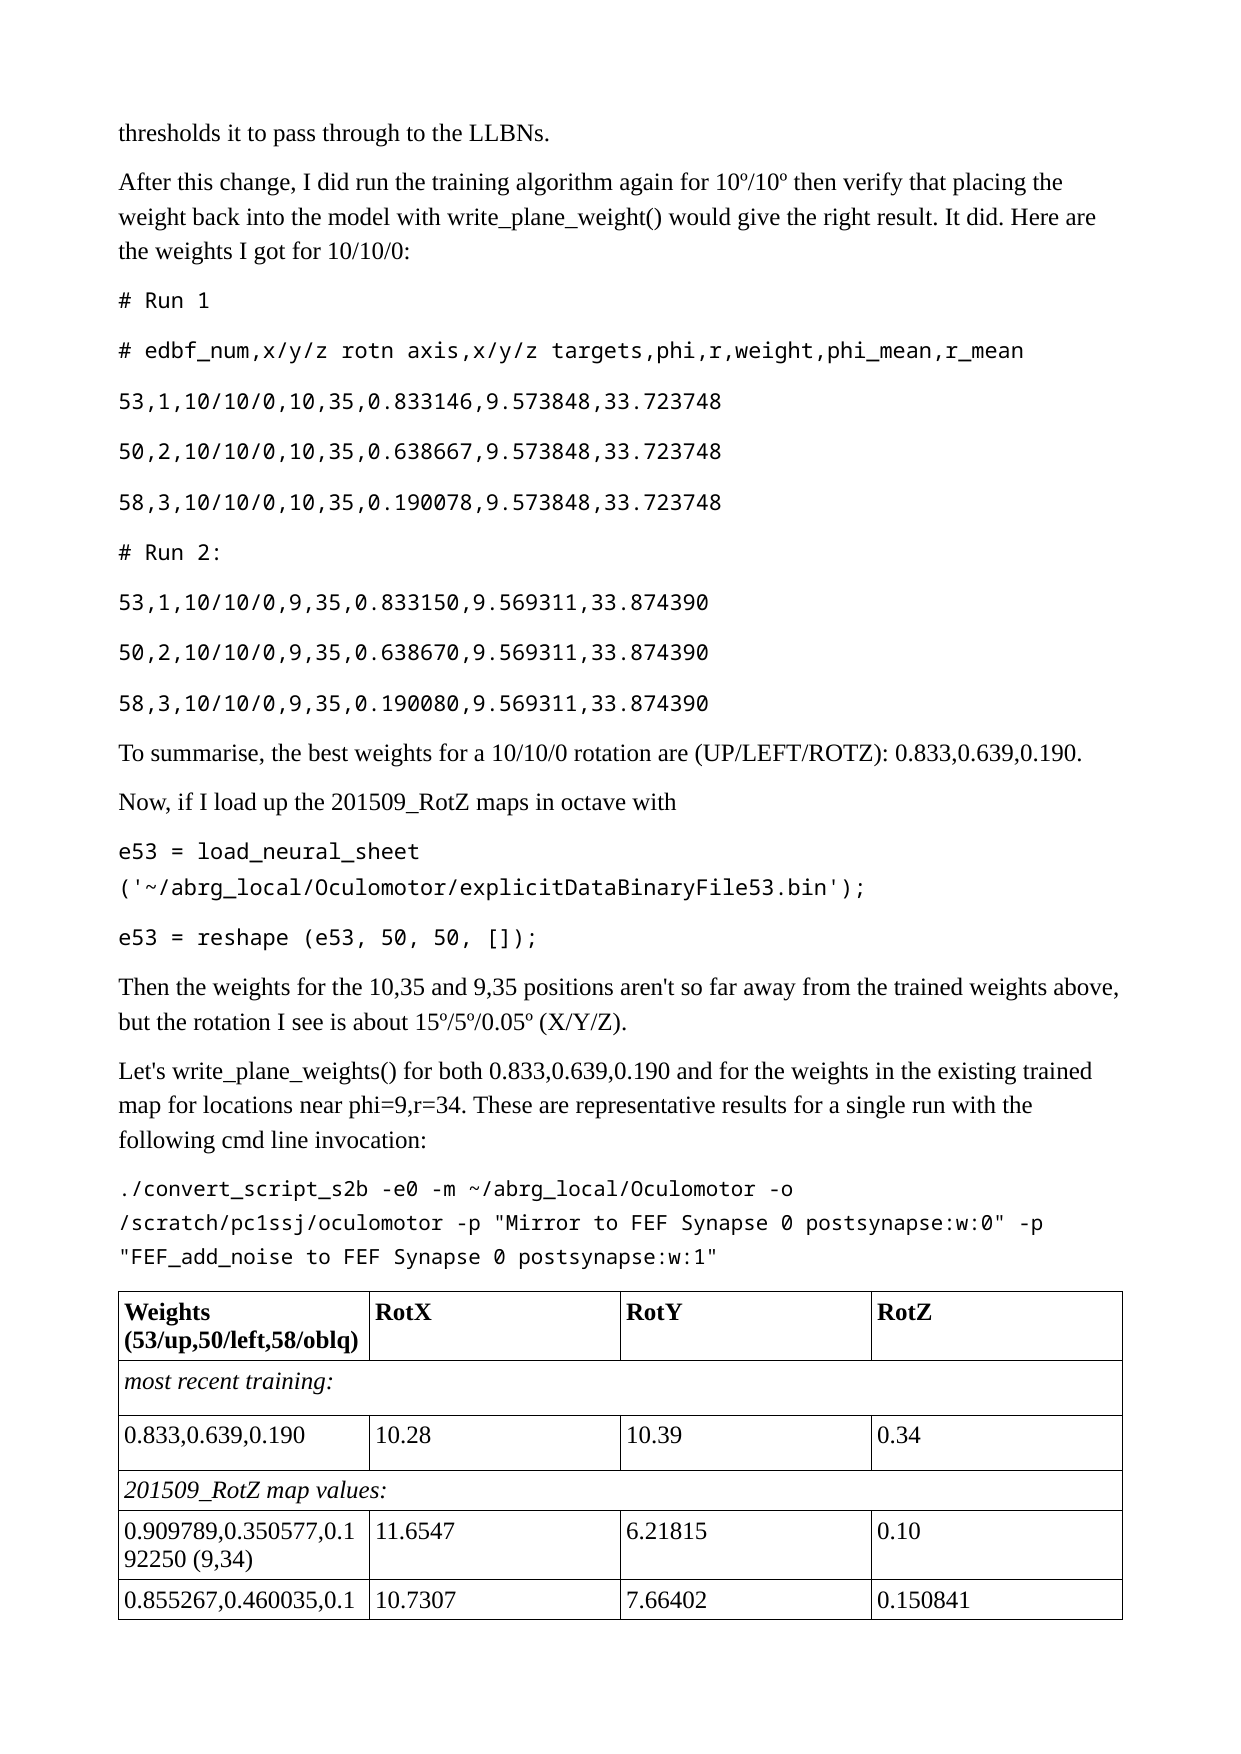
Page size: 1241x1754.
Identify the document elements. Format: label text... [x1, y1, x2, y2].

table_header RotY [621, 1292, 871, 1360]
text 58,3,10/10/0,9,35,0.190080,9.569311,33.874390 [118, 688, 1122, 717]
table_cell 0.833,0.639,0.190 [119, 1416, 369, 1470]
text e53 = reshape (e53, 50, 50, []); [118, 922, 1122, 952]
table_cell 0.34 [872, 1416, 1122, 1470]
text 50,2,10/10/0,10,35,0.638667,9.573848,33.723748 [118, 436, 1122, 466]
text 50,2,10/10/0,9,35,0.638670,9.569311,33.874390 [118, 637, 1122, 667]
table_cell 201509_RotZ map values: [119, 1471, 1122, 1510]
text To summarise, the best weights for a 10/10/0 rotation are (UP/LEFT/ROTZ): 0.833,0.639,0.190. [118, 738, 1122, 767]
table_cell 11.6547 [370, 1511, 620, 1579]
table_cell 10.39 [621, 1416, 871, 1470]
table_cell 10.7307 [370, 1580, 620, 1619]
table_cell 10.28 [370, 1416, 620, 1470]
text 58,3,10/10/0,10,35,0.190078,9.573848,33.723748 [118, 486, 1122, 516]
text Now, if I load up the 201509_RotZ maps in octave with [118, 787, 1122, 816]
table_cell 0.855267,0.460035,0.1 [119, 1580, 369, 1619]
text Then the weights for the 10,35 and 9,35 positions aren't so far away from the trained weights above, but the rotation I see is about 15º/5º/0.05º (X/Y/Z). [118, 972, 1122, 1036]
table_cell 0.150841 [872, 1580, 1122, 1619]
text e53 = load_neural_sheet ('~/abrg_local/Oculomotor/explicitDataBinaryFile53.bin'); [118, 836, 1122, 902]
table_header Weights (53/up,50/left,58/oblq) [119, 1292, 369, 1360]
table_cell 0.10 [872, 1511, 1122, 1579]
text # edbf_num,x/y/z rotn axis,x/y/z targets,phi,r,weight,phi_mean,r_mean [118, 336, 1122, 365]
table_header RotZ [872, 1292, 1122, 1360]
text 53,1,10/10/0,10,35,0.833146,9.573848,33.723748 [118, 386, 1122, 416]
text After this change, I did run the training algorithm again for 10º/10º then verify that placing the weight back into the model with write_plane_weight() would give the right result. It did. Here are the weights I got for 10/10/0: [118, 167, 1122, 265]
text 53,1,10/10/0,9,35,0.833150,9.569311,33.874390 [118, 587, 1122, 617]
table_header RotX [370, 1292, 620, 1360]
text ./convert_script_s2b -e0 -m ~/abrg_local/Oculomotor -o /scratch/pc1ssj/oculomotor -p "Mirror to FEF Synapse 0 postsynapse:w:0" -p "FEF_add_noise to FEF Synapse 0 postsynapse:w:1" [118, 1174, 1122, 1271]
table_cell 7.66402 [621, 1580, 871, 1619]
text # Run 2: [118, 537, 1122, 567]
table_cell most recent training: [119, 1361, 1122, 1415]
table_cell 6.21815 [621, 1511, 871, 1579]
text # Run 1 [118, 285, 1122, 315]
table_cell 0.909789,0.350577,0.192250 (9,34) [119, 1511, 369, 1579]
text Let's write_plane_weights() for both 0.833,0.639,0.190 and for the weights in the existing trained map for locations near phi=9,r=34. These are representative results for a single run with the following cmd line invocation: [118, 1056, 1122, 1154]
text thresholds it to pass through to the LLBNs. [118, 118, 1122, 147]
